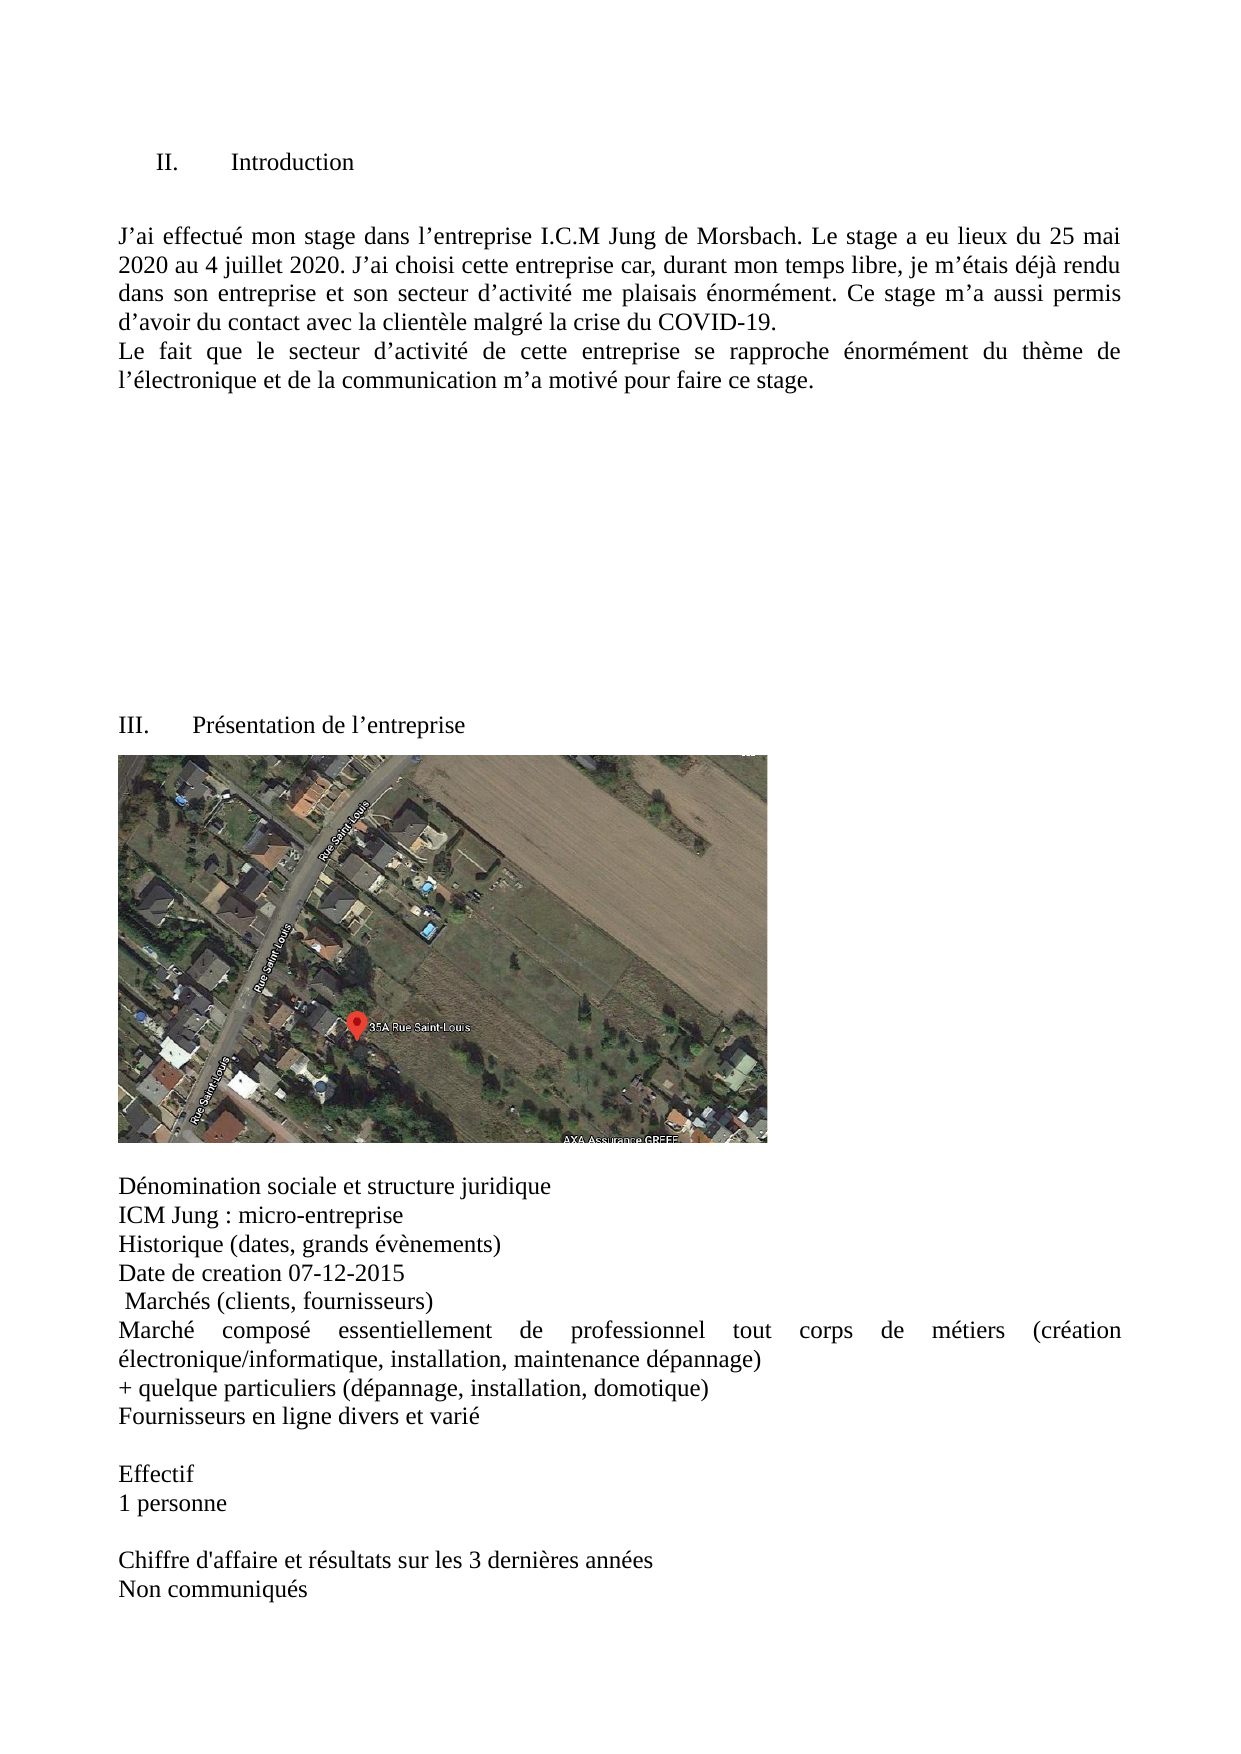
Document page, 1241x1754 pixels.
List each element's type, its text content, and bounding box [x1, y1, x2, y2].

list Présentation de l’entreprise [118, 710, 1122, 738]
text Marchés (clients, fournisseurs) [118, 1286, 1122, 1315]
list Introduction [156, 147, 1122, 176]
text Historique (dates, grands évènements) [118, 1229, 1122, 1258]
text Dénomination sociale et structure juridique [118, 1171, 1122, 1200]
text Date de creation 07-12-2015 [118, 1258, 1122, 1286]
text Fournisseurs en ligne divers et varié [118, 1401, 1122, 1430]
text J’ai effectué mon stage dans l’entreprise I.C.M Jung de Morsbach. Le stage a eu lieux du 25 mai 2020 au 4 juillet 2020. J’ai choisi cette entreprise car, durant mon temps libre, je m’étais déjà rendu dans son entreprise et son secteur d’activité me plaisais énormément. Ce stage m’a aussi permis d’avoir du contact avec la clientèle malgré la crise du COVID-19. [118, 221, 1122, 336]
text ICM Jung : micro-entreprise [118, 1200, 1122, 1229]
text Non communiqués [118, 1574, 1122, 1603]
text 1 personne [118, 1488, 1122, 1516]
text + quelque particuliers (dépannage, installation, domotique) [118, 1373, 1122, 1401]
text Chiffre d'affaire et résultats sur les 3 dernières années [118, 1545, 1122, 1574]
text Le fait que le secteur d’activité de cette entreprise se rapproche énormément du thème de l’électronique et de la communication m’a motivé pour faire ce stage. [118, 336, 1122, 393]
text Marché composé essentiellement de professionnel tout corps de métiers (création électronique/informatique, installation, maintenance dépannage) [118, 1315, 1122, 1373]
text Effectif [118, 1459, 1122, 1488]
